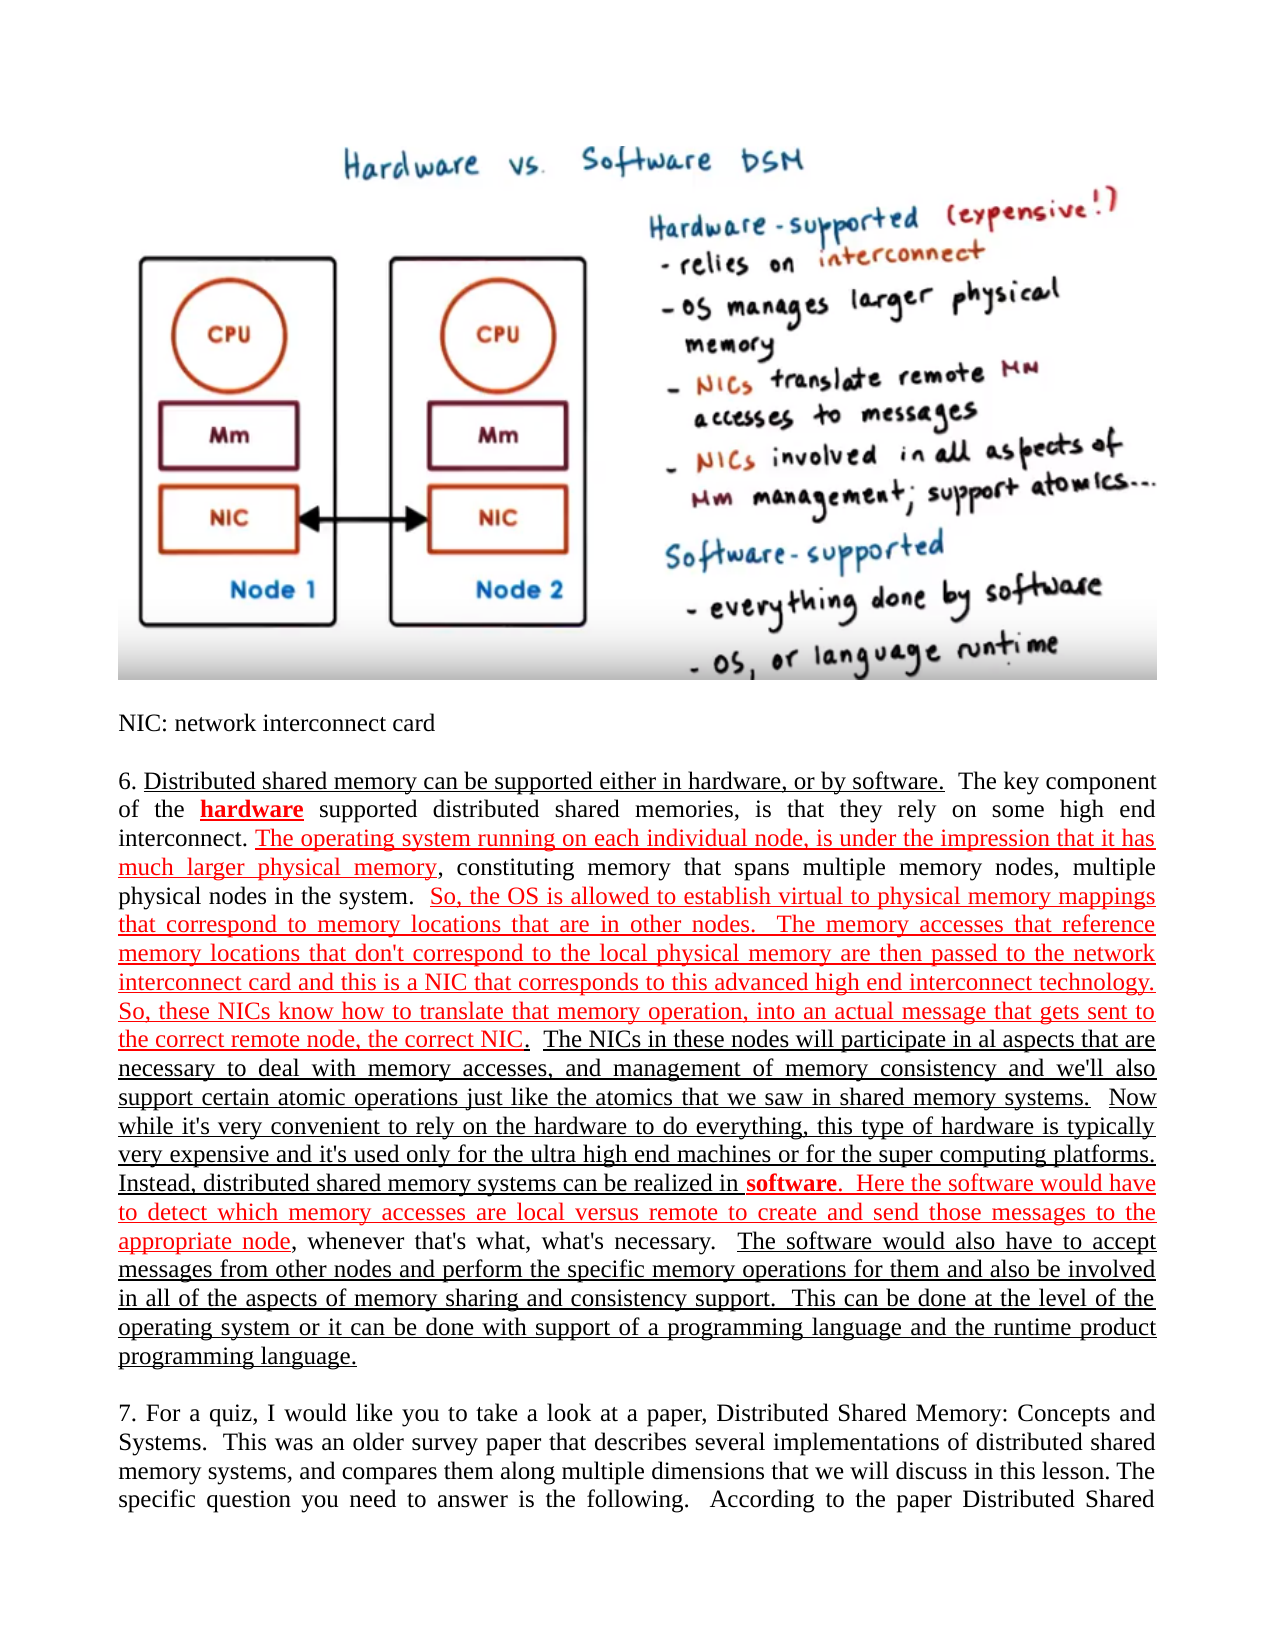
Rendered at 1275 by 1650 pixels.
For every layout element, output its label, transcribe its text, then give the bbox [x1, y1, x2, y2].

text appropriate node, whenever that's what, what's necessary. The software would also have to accept messages from other nodes and perform the specific memory operations for them and also be involved in all of the aspects of memory sharing and consistency support. This can be done at the level of the operating system or it can be done with support of a programming language and the runtime product [118, 1223, 1157, 1337]
text programming language. [118, 1338, 1157, 1369]
text 6. Distributed shared memory can be supported either in hardware, or by software. The key component of the hardware supported distributed shared memories, is that they rely on some high end interconnect. The operating system running on each individual node, is under the impression that it has much larger physical memory, constituting memory that spans multiple memory nodes, multiple physical nodes in the system. So, the OS is allowed to establish virtual to physical memory mappings that correspond to memory locations that are in other nodes. The memory accesses that reference memory locations that don't correspond to the local physical memory are then passed to the network interconnect card and this is a NIC that corresponds to this advanced high end interconnect technology. So, these NICs know how to translate that memory operation, into an actual message that gets sent to the correct remote node, the correct NIC. The NICs in these nodes will participate in al aspects that are necessary to deal with memory accesses, and management of memory consistency and we'll also [118, 766, 1157, 1078]
text 7. For a quiz, I would like you to take a look at a paper, Distributed Shared Memory: Concepts and Systems. This was an older survey paper that describes several implementations of distributed shared memory systems, and compares them along multiple dimensions that we will discuss in this lesson. The specific question you need to answer is the following. According to the paper Distributed Shared [118, 1398, 1157, 1513]
picture [118, 146, 1157, 680]
text NIC: network interconnect card [118, 708, 1157, 737]
text support certain atomic operations just like the atomics that we saw in shared memory systems. Now while it's very convenient to rely on the hardware to do everything, this type of hardware is typically very expensive and it's used only for the ultra high end machines or for the super computing platforms. Instead, distributed shared memory systems can be realized in software. Here the software would have to detect which memory accesses are local versus remote to create and send those messages to the [118, 1080, 1157, 1222]
